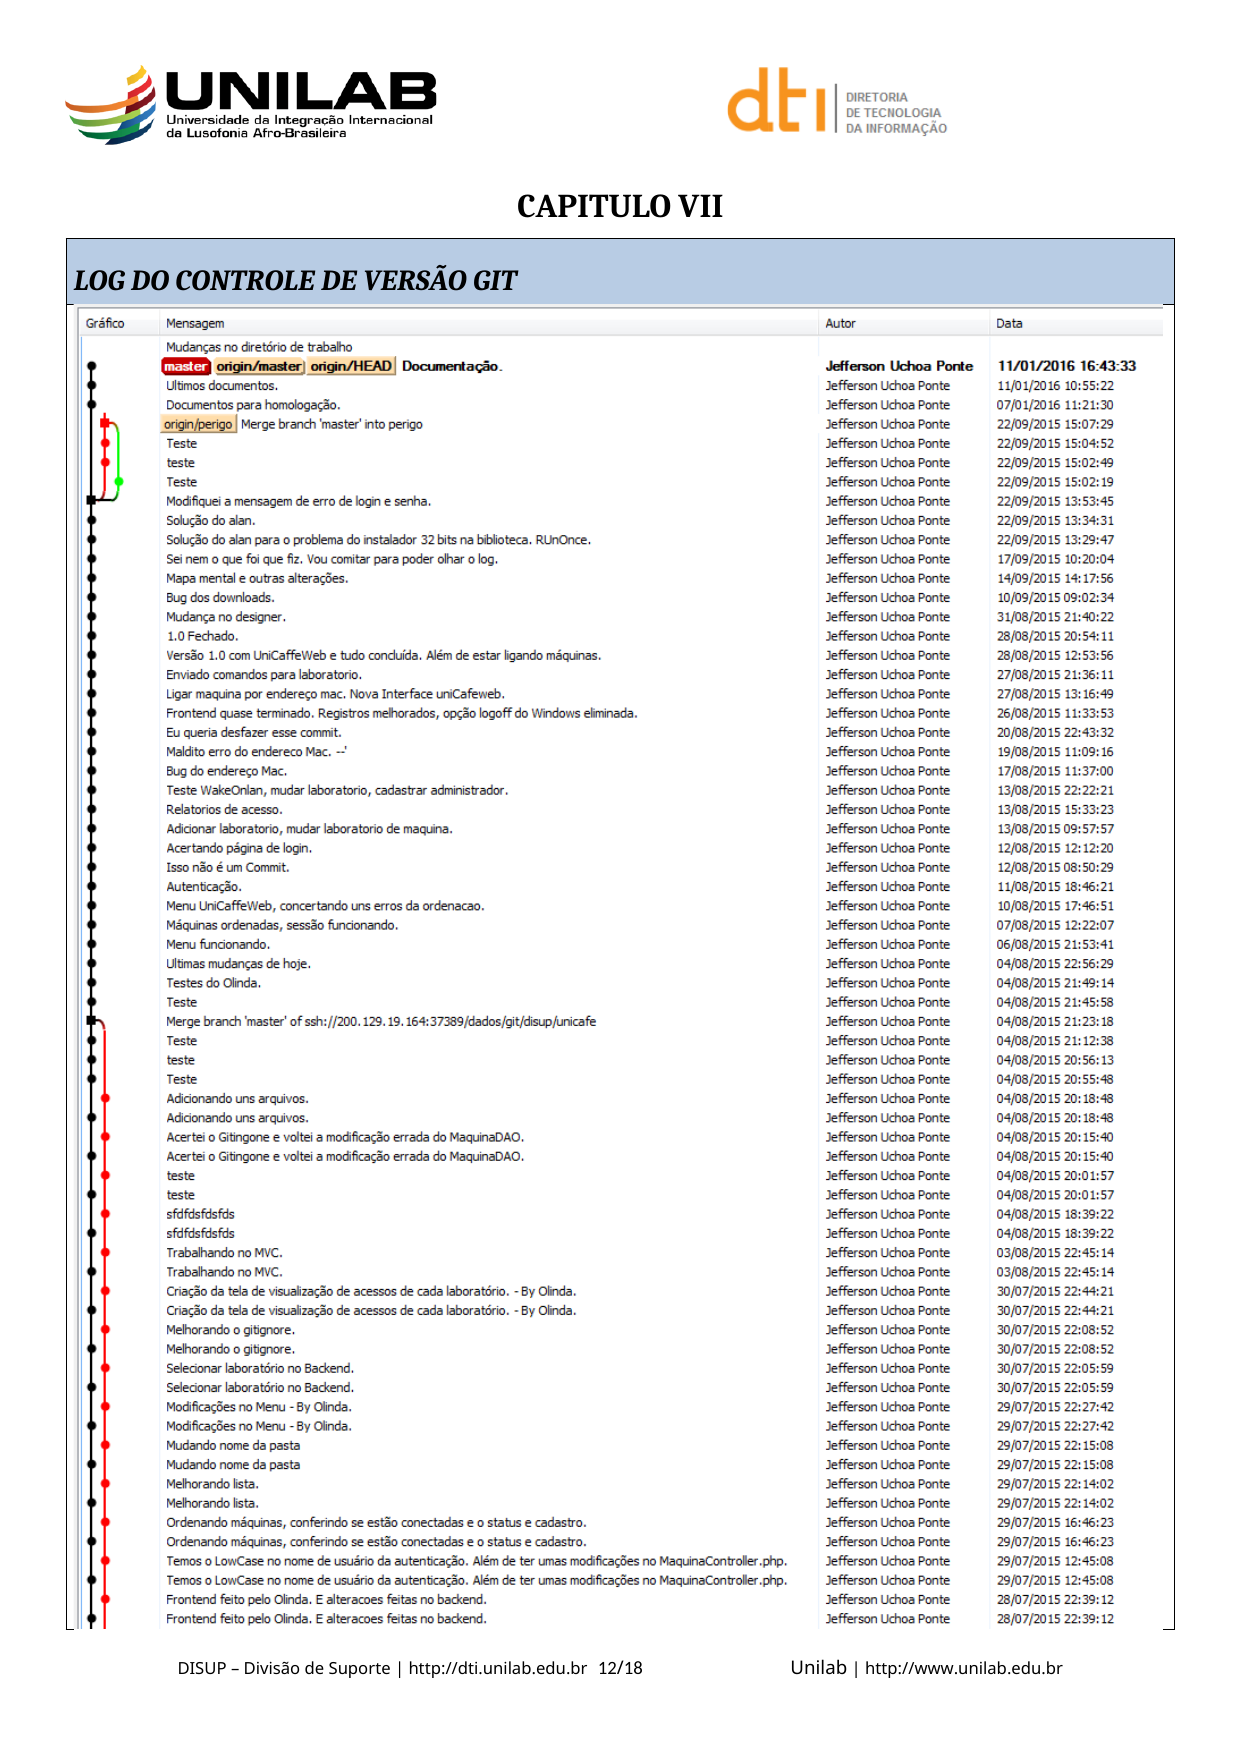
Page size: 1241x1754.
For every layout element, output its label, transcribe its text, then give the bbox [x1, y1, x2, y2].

picture [73, 304, 1163, 1629]
picture [727, 56, 955, 145]
subtitle CAPITULO VII [75, 187, 1165, 226]
table_header LOG DO CONTROLE DE VERSÃO GIT [67, 239, 1174, 304]
table_cell [67, 305, 73, 1629]
table_cell [74, 305, 1174, 1630]
